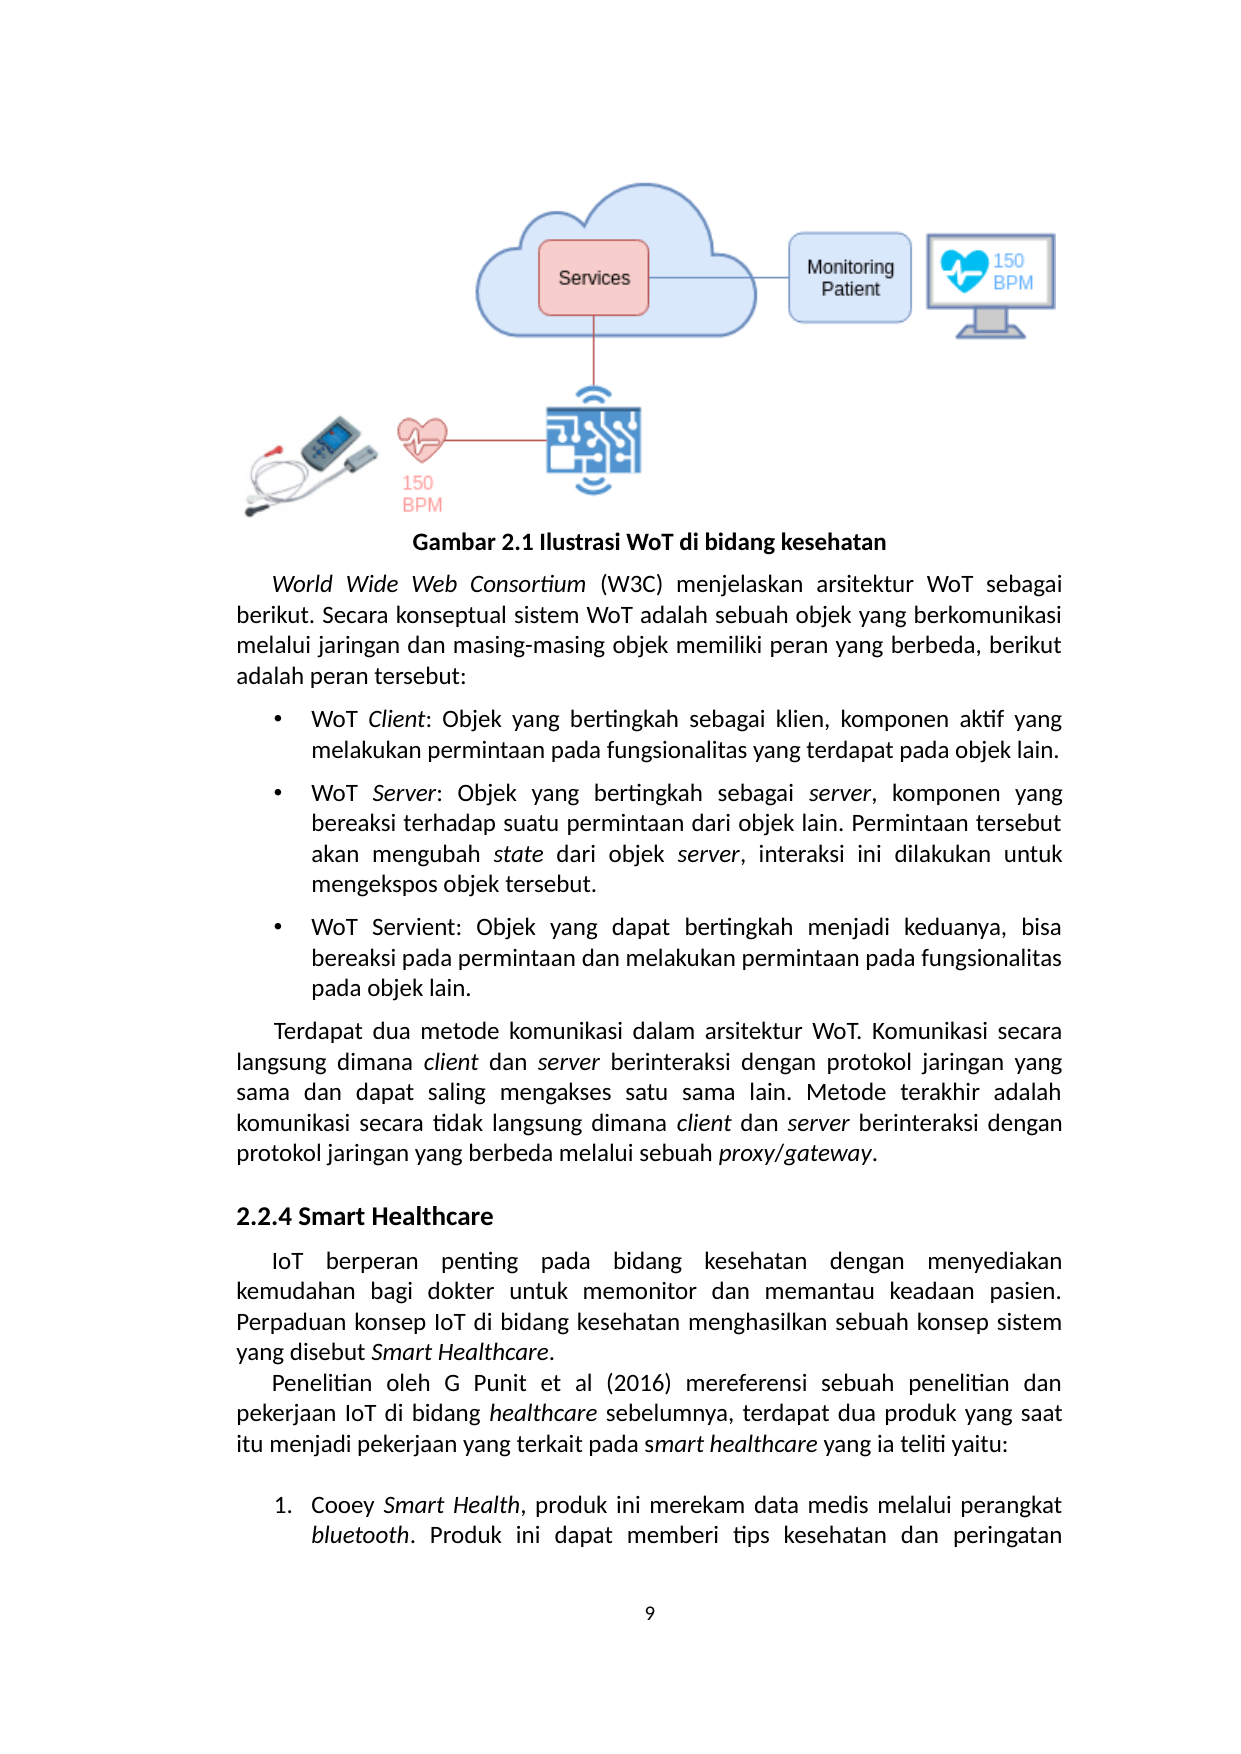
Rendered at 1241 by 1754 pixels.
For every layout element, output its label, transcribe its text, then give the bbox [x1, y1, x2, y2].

text IoT berperan penting pada bidang kesehatan dengan menyediakan kemudahan bagi dokter untuk memonitor dan memantau keadaan pasien. Perpaduan konsep IoT di bidang kesehatan menghasilkan sebuah konsep sistem yang disebut Smart Healthcare. [236, 1245, 1063, 1367]
picture [243, 177, 1056, 526]
list WoT Servient: Objek yang dapat bertingkah menjadi keduanya, bisa bereaksi pada permintaan dan melakukan permintaan pada fungsionalitas pada objek lain. [274, 911, 1063, 1003]
list WoT Client: Objek yang bertingkah sebagai klien, komponen aktif yang melakukan permintaan pada fungsionalitas yang terdapat pada objek lain. [274, 703, 1063, 764]
text Gambar ‎2.1 Ilustrasi WoT di bidang kesehatan [236, 177, 1063, 556]
text Penelitian oleh G Punit et al (2016) mereferensi sebuah penelitian dan pekerjaan IoT di bidang healthcare sebelumnya, terdapat dua produk yang saat itu menjadi pekerjaan yang terkait pada smart healthcare yang ia teliti yaitu: [236, 1367, 1063, 1458]
subtitle Smart Healthcare [236, 1199, 1063, 1232]
text Terdapat dua metode komunikasi dalam arsitektur WoT. Komunikasi secara langsung dimana client dan server berinteraksi dengan protokol jaringan yang sama dan dapat saling mengakses satu sama lain. Metode terakhir adalah komunikasi secara tidak langsung dimana client dan server berinteraksi dengan protokol jaringan yang berbeda melalui sebuah proxy/gateway. [236, 1015, 1063, 1168]
list Cooey Smart Health, produk ini merekam data medis melalui perangkat bluetooth. Produk ini dapat memberi tips kesehatan dan peringatan [274, 1489, 1063, 1550]
text World Wide Web Consortium (W3C) menjelaskan arsitektur WoT sebagai berikut. Secara konseptual sistem WoT adalah sebuah objek yang berkomunikasi melalui jaringan dan masing-masing objek memiliki peran yang berbeda, berikut adalah peran tersebut: [236, 569, 1063, 691]
list WoT Server: Objek yang bertingkah sebagai server, komponen yang bereaksi terhadap suatu permintaan dari objek lain. Permintaan tersebut akan mengubah state dari objek server, interaksi ini dilakukan untuk mengekspos objek tersebut. [274, 777, 1063, 899]
